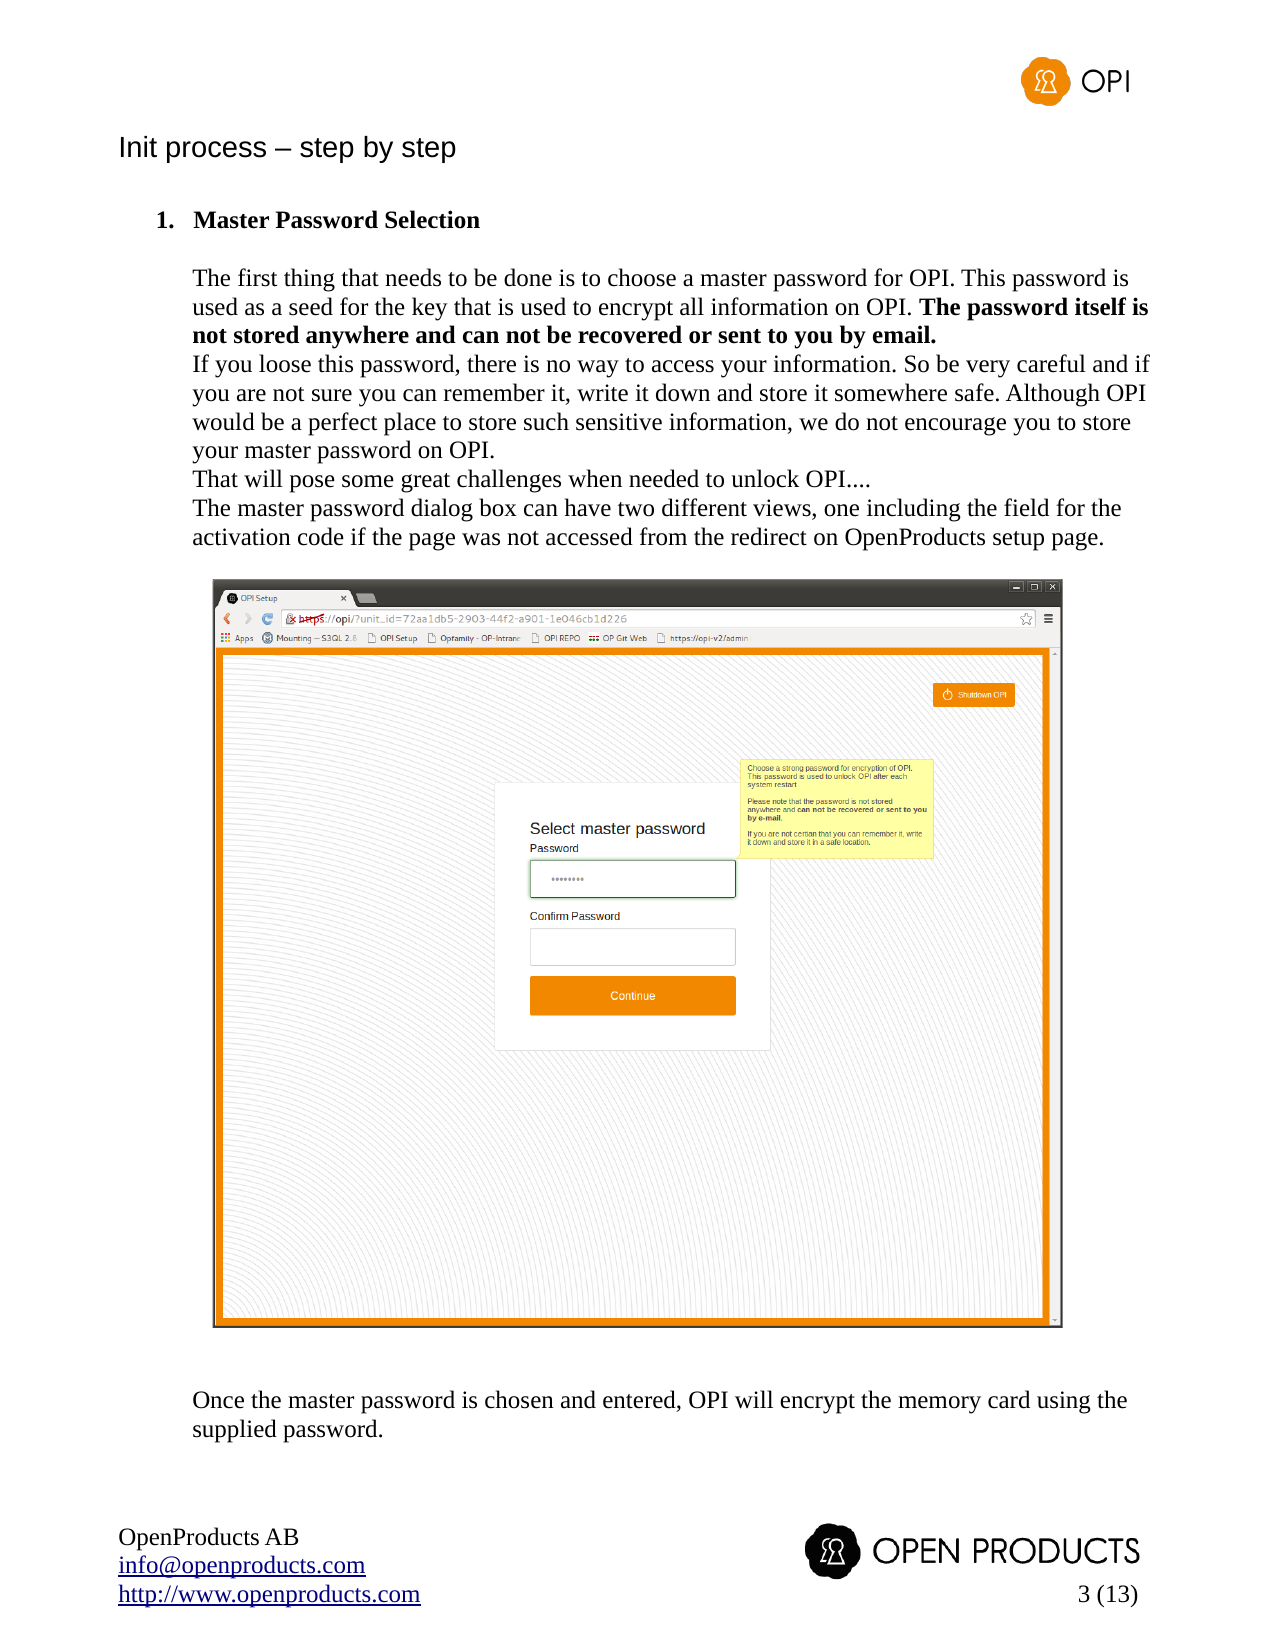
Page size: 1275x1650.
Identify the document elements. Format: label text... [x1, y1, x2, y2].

text The first thing that needs to be done is to choose a master password for OPI. This password is used as a seed for the key that is used to encrypt all information on OPI. The password itself is not stored anywhere and can not be recovered or sent to you by email. If you loose this password, there is no way to access your information. So be very careful and if you are not sure you can remember it, write it down and store it somewhere safe. Although OPI would be a perfect place to store such sensitive information, we do not encourage you to store your master password on OPI. That will pose some great challenges when needed to unlock OPI.... [192, 263, 1157, 493]
subtitle Init process – step by step [118, 131, 1157, 164]
picture [998, 34, 1157, 128]
picture [212, 579, 1063, 1328]
text The master password dialog box can have two different views, one including the field for the activation code if the page was not accessed from the redirect on OpenProducts setup page. [192, 493, 1157, 550]
text Once the master password is chosen and entered, OPI will encrypt the memory card using the supplied password. [192, 1385, 1157, 1443]
picture [780, 1497, 1162, 1604]
list Master Password Selection [156, 205, 1157, 234]
